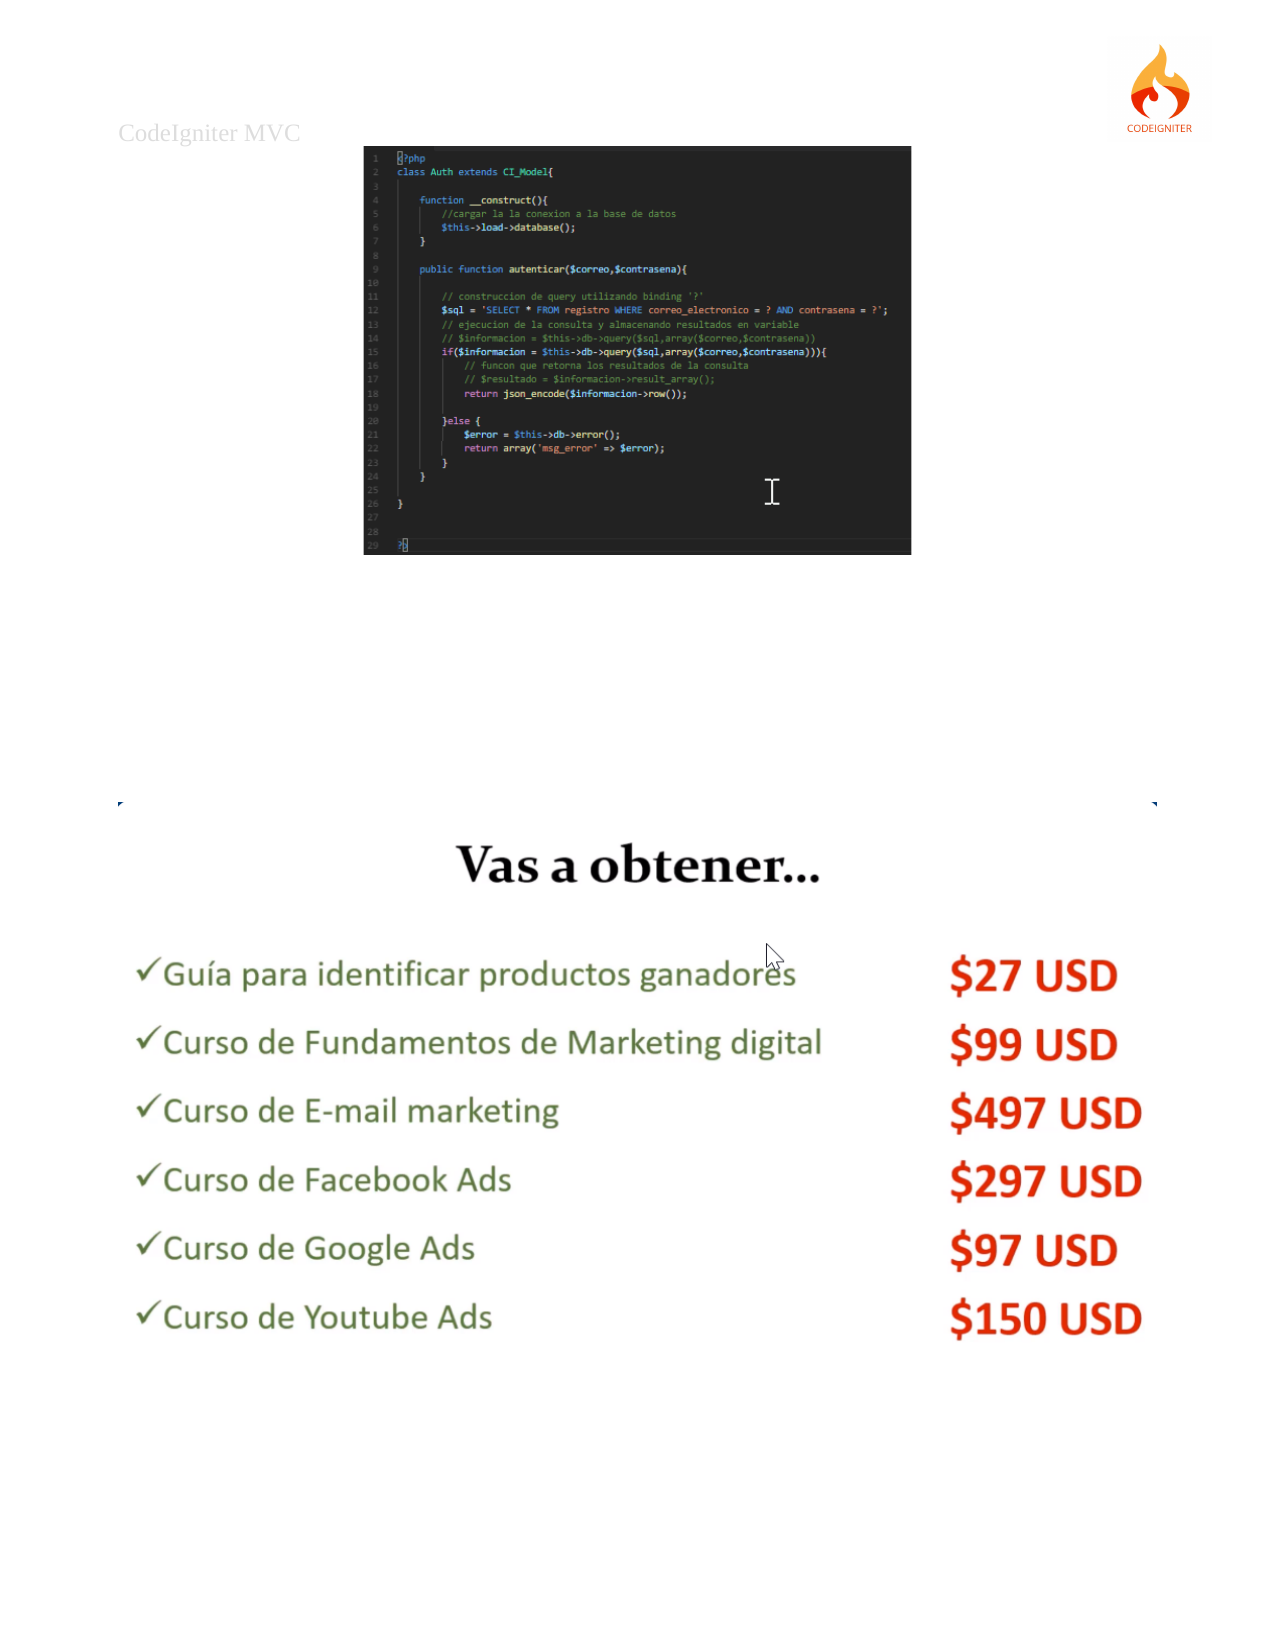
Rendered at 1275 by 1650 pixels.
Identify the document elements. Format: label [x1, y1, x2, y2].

picture [118, 802, 1157, 1373]
picture [363, 146, 912, 555]
picture [1107, 36, 1213, 142]
